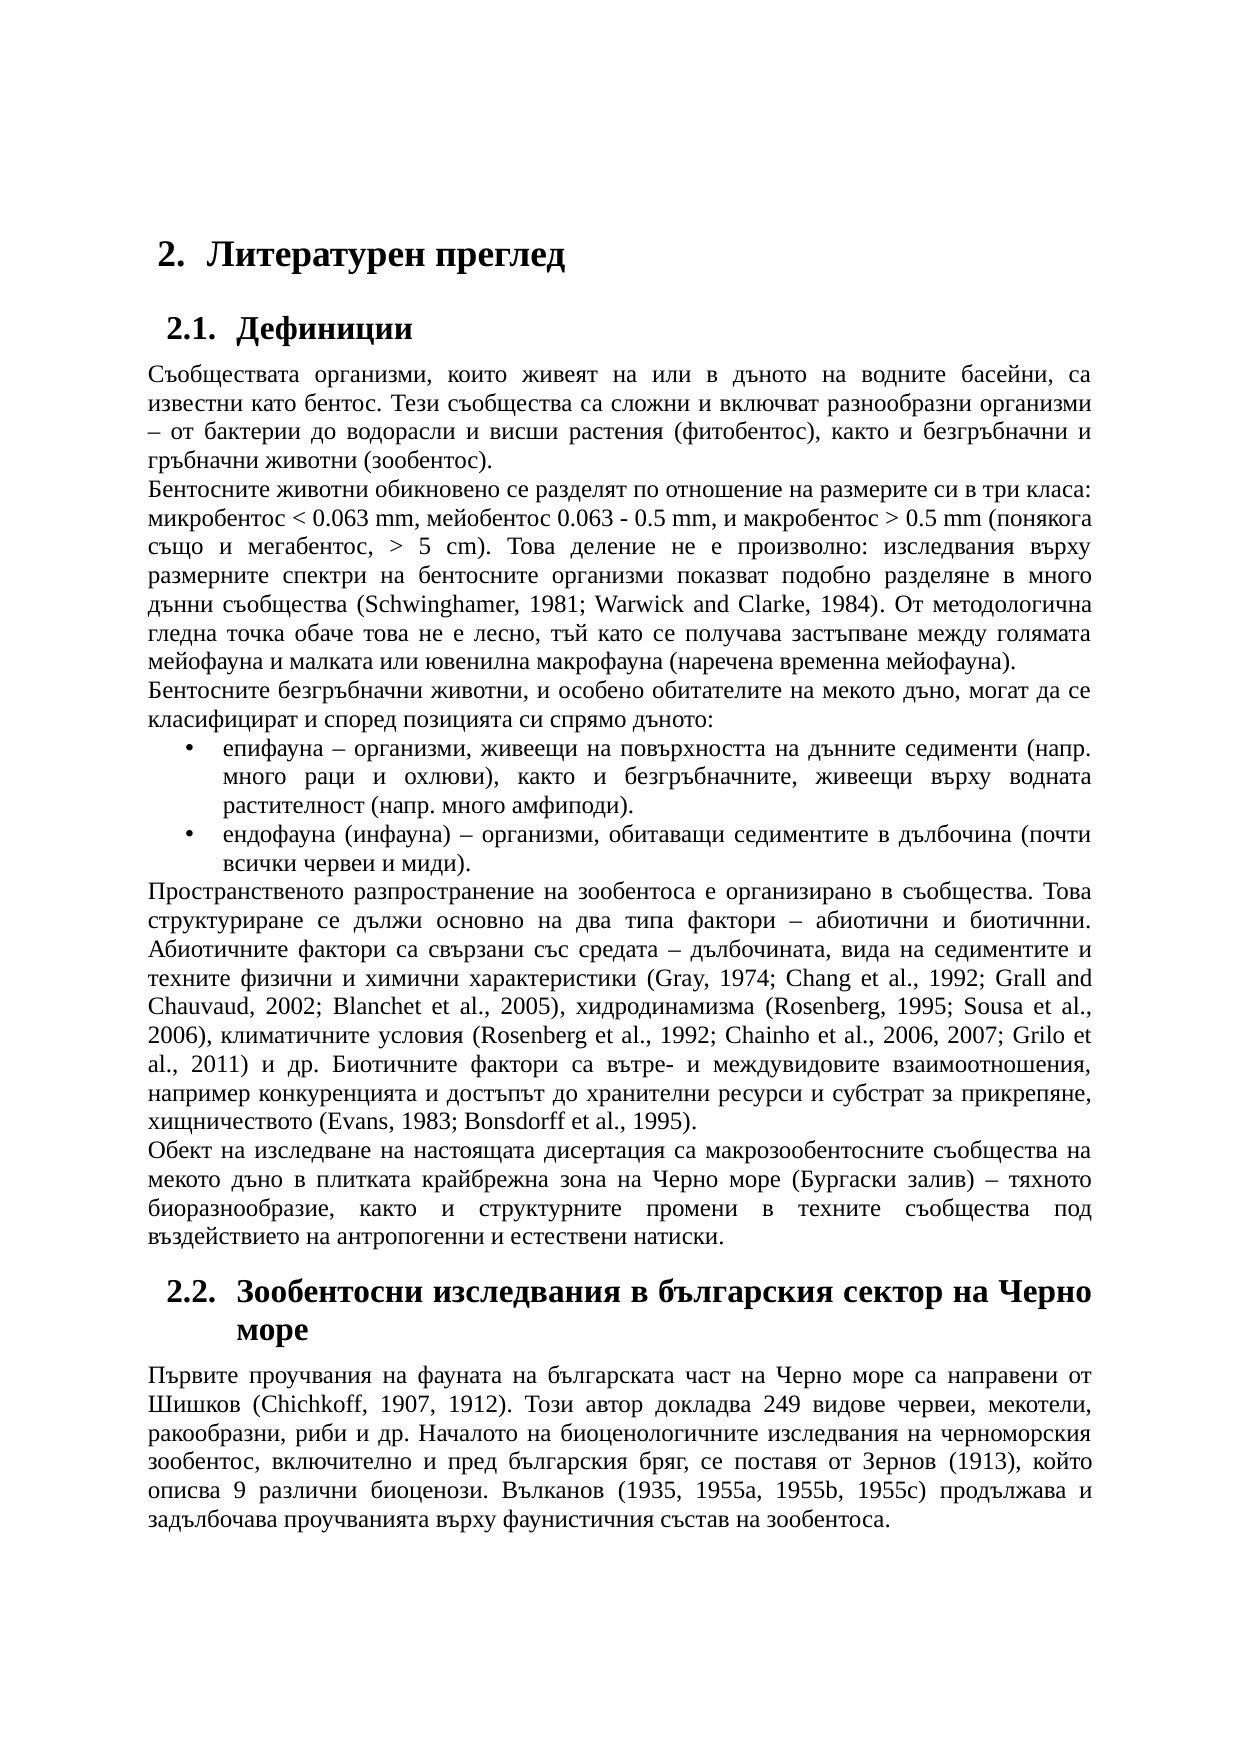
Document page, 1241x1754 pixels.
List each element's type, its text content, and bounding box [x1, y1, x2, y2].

subtitle Зообентосни изследвания в българския сектор на Черно море [224, 1271, 1093, 1348]
text Първите проучвания на фауната на българската част на Черно море са направени от Шишков (Chichkoff, 1907, 1912). Този автор докладва 249 видове червеи, мекотели, ракообразни, риби и др. Началото на биоценологичните изследвания на черноморския зообентос, включително и пред българския бряг, се поставя от Зернов (1913), който описва 9 различни биоценози. Вълканов (1935, 1955a, 1955b, 1955c) продължава и задълбочава проучванията върху фаунистичния състав на зообентоса. [148, 1360, 1093, 1533]
text Бентосните животни обикновено се разделят по отношение на размерите си в три класа: микробентос < 0.063 mm, мейобентос 0.063 - 0.5 mm, и макробентос > 0.5 mm (понякога също и мегабентос, > 5 cm). Това деление не е произволно: изследвания върху размерните спектри на бентосните организми показват подобно разделяне в много дънни съобщества (Schwinghamer, 1981; Warwick and Clarke, 1984). От методологична гледна точка обаче това не е лесно, тъй като се получава застъпване между голямата мейофауна и малката или ювенилна макрофауна (наречена временна мейофауна). [148, 474, 1093, 675]
text Пространственото разпространение на зообентоса е организирано в съобщества. Това структуриране се дължи основно на два типа фактори – абиотични и биотичнни. Абиотичните фактори са свързани със средата – дълбочината, вида на седиментите и техните физични и химични характеристики (Gray, 1974; Chang et al., 1992; Grall and Chauvaud, 2002; Blanchet et al., 2005), хидродинамизма (Rosenberg, 1995; Sousa et al., 2006), климатичните условия (Rosenberg et al., 1992; Chainho et al., 2006, 2007; Grilo et al., 2011) и др. Биотичните фактори са вътре- и междувидовите взаимоотношения, например конкуренцията и достъпът до хранителни ресурси и субстрат за прикрепяне, хищничеството (Evans, 1983; Bonsdorff et al., 1995). [148, 876, 1093, 1135]
text Обект на изследване на настоящата дисертация са макрозообентосните съобщества на мекото дъно в плитката крайбрежна зона на Черно море (Бургаски залив) – тяхното биоразнообразие, както и структурните промени в техните съобщества под въздействието на антропогенни и естествени натиски. [148, 1135, 1093, 1250]
subtitle Дефиниции [224, 308, 1093, 346]
list ендофауна (инфауна) – организми, обитаващи седиментите в дълбочина (почти всички червеи и миди). [185, 819, 1093, 876]
list епифауна – организми, живеещи на повърхността на дънните седименти (напр. много раци и охлюви), както и безгръбначните, живеещи върху водната растителност (напр. много амфиподи). [185, 733, 1093, 819]
text Съобществата организми, които живеят на или в дъното на водните басейни, са известни като бентос. Тези съобщества са сложни и включват разнообразни организми – от бактерии до водорасли и висши растения (фитобентос), както и безгръбначни и гръбначни животни (зообентос). [148, 359, 1093, 474]
subtitle Литературен преглед [185, 232, 1093, 275]
text Бентосните безгръбначни животни, и особено обитателите на мекото дъно, могат да се класифицират и според позицията си спрямо дъното: [148, 675, 1093, 733]
